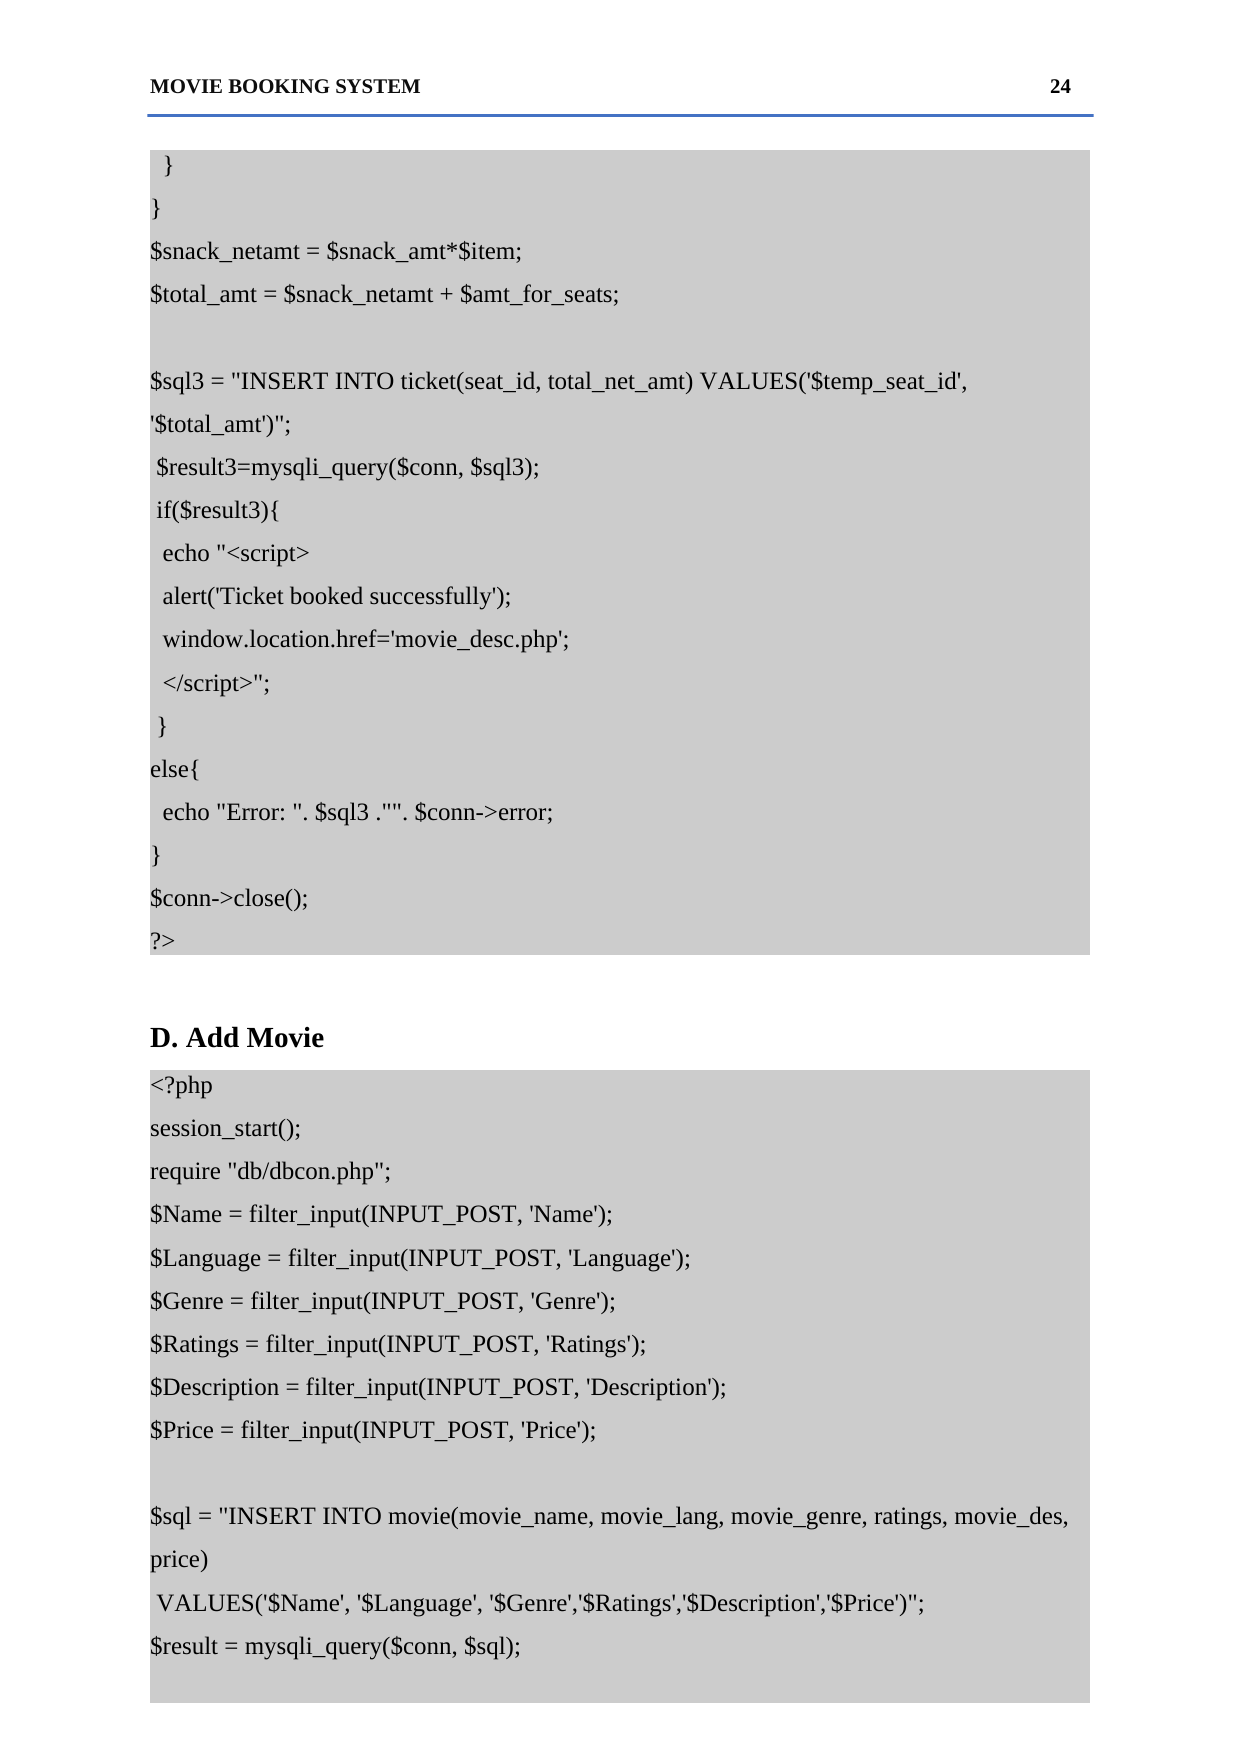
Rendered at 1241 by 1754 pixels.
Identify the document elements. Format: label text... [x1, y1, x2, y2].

text require "db/dbcon.php"; [150, 1156, 1090, 1185]
text $Language = filter_input(INPUT_POST, 'Language'); [150, 1243, 1090, 1271]
text } [150, 711, 1090, 739]
text $Ratings = filter_input(INPUT_POST, 'Ratings'); [150, 1329, 1090, 1358]
text $sql = "INSERT INTO movie(movie_name, movie_lang, movie_genre, ratings, movie_des, price) [150, 1501, 1090, 1573]
text $conn->close(); [150, 883, 1090, 912]
text </script>"; [150, 668, 1090, 696]
text echo "<script> [150, 538, 1090, 567]
text if($result3){ [150, 495, 1090, 524]
text $result3=mysqli_query($conn, $sql3); [150, 452, 1090, 481]
text D. Add Movie [150, 1020, 1090, 1053]
text echo "Error: ". $sql3 ."". $conn->error; [150, 797, 1090, 826]
text ?> [150, 926, 1090, 955]
text $total_amt = $snack_netamt + $amt_for_seats; [150, 279, 1090, 308]
text else{ [150, 754, 1090, 783]
text session_start(); [150, 1113, 1090, 1142]
text $Genre = filter_input(INPUT_POST, 'Genre'); [150, 1286, 1090, 1314]
text VALUES('$Name', '$Language', '$Genre','$Ratings','$Description','$Price')"; [150, 1588, 1090, 1616]
text $snack_netamt = $snack_amt*$item; [150, 236, 1090, 265]
text window.location.href='movie_desc.php'; [150, 624, 1090, 653]
text alert('Ticket booked successfully'); [150, 581, 1090, 610]
text $Price = filter_input(INPUT_POST, 'Price'); [150, 1415, 1090, 1444]
text $Description = filter_input(INPUT_POST, 'Description'); [150, 1372, 1090, 1401]
text } [150, 193, 1090, 222]
text <?php [150, 1070, 1090, 1099]
text } [150, 150, 1090, 179]
text } [150, 840, 1090, 869]
text $sql3 = "INSERT INTO ticket(seat_id, total_net_amt) VALUES('$temp_seat_id', '$total_amt')"; [150, 366, 1090, 438]
text $Name = filter_input(INPUT_POST, 'Name'); [150, 1199, 1090, 1228]
text $result = mysqli_query($conn, $sql); [150, 1631, 1090, 1659]
